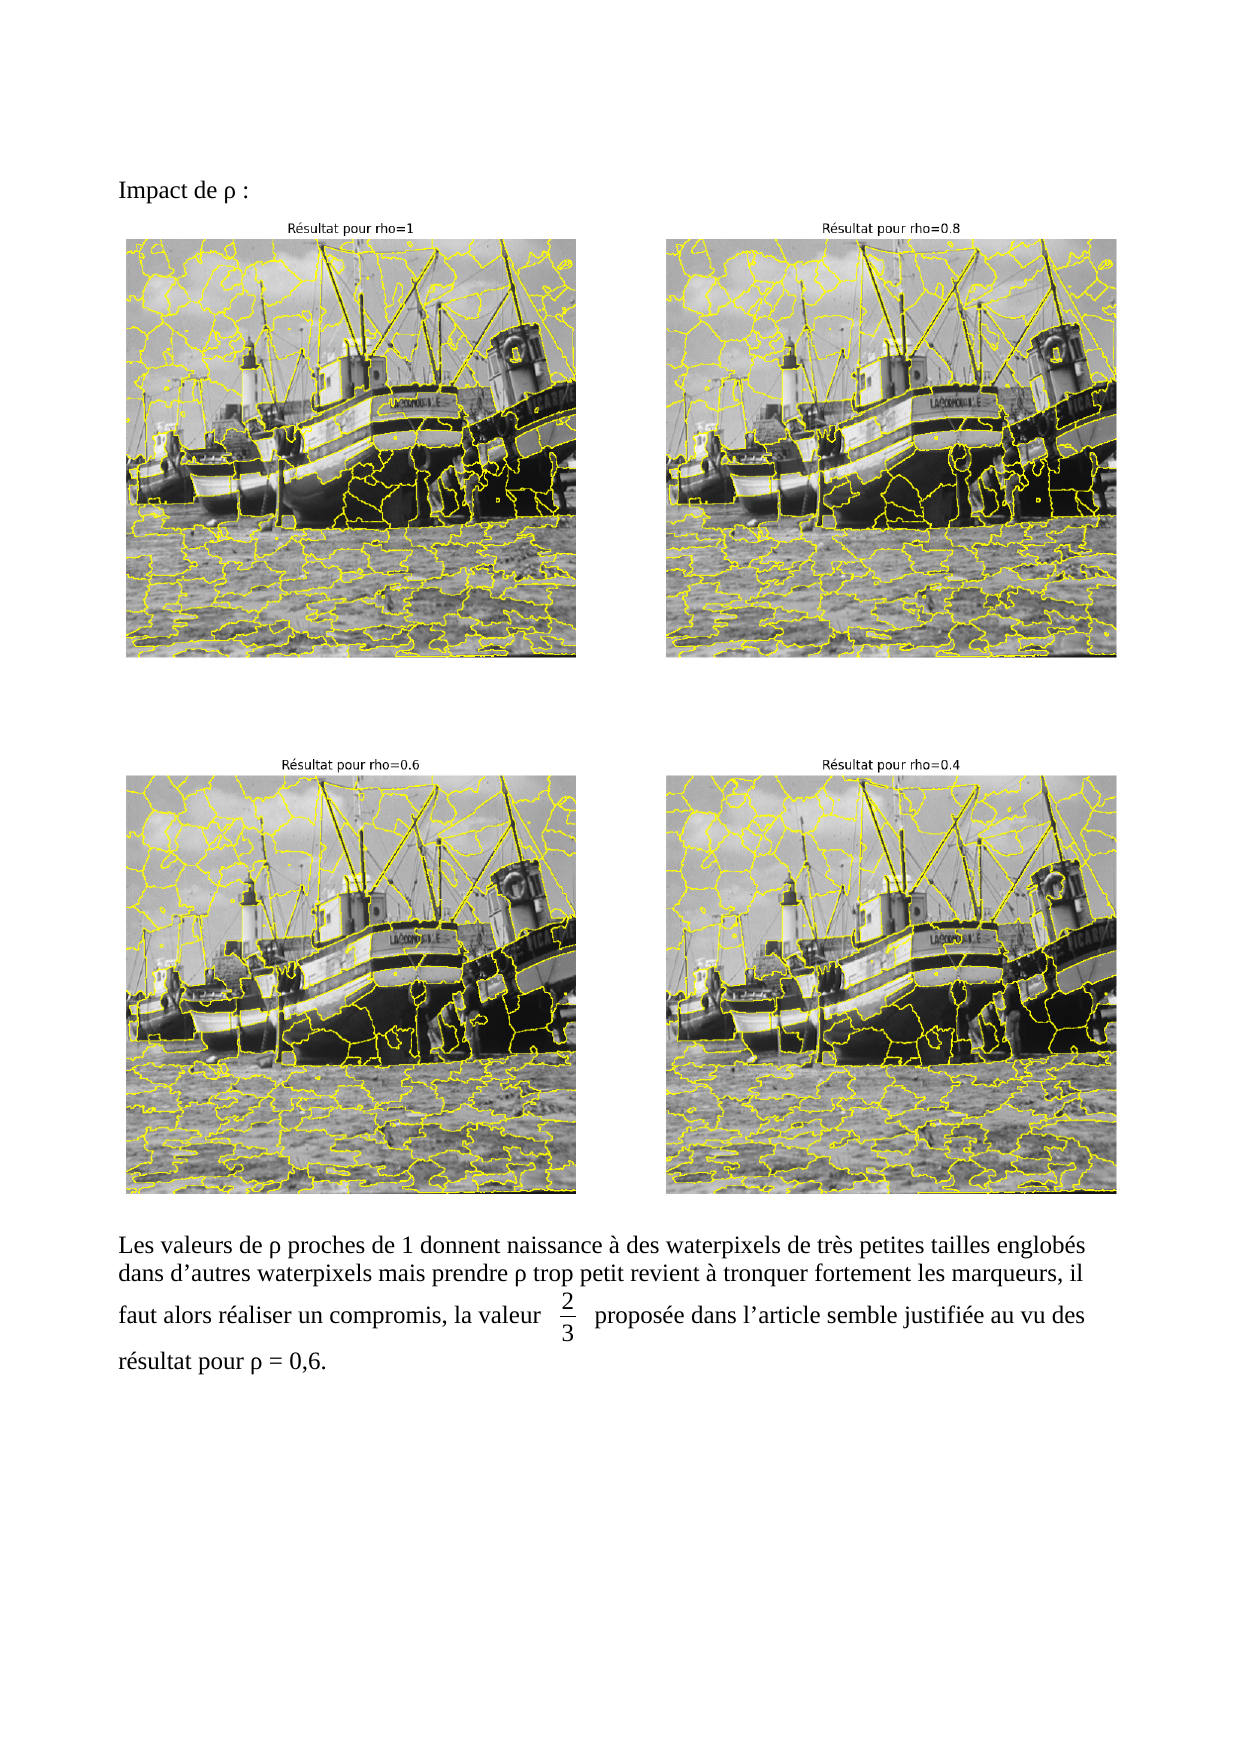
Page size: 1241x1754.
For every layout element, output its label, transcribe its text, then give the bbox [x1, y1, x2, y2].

text Les valeurs de ρ proches de 1 donnent naissance à des waterpixels de très petites tailles englobés dans d’autres waterpixels mais prendre ρ trop petit revient à tronquer fortement les marqueurs, il faut alors réaliser un compromis, la valeurproposée dans l’article semble justifiée au vu des résultat pour ρ = 0,6. [118, 1230, 1122, 1375]
text Impact de ρ : [118, 176, 1122, 204]
picture [118, 214, 1123, 1201]
